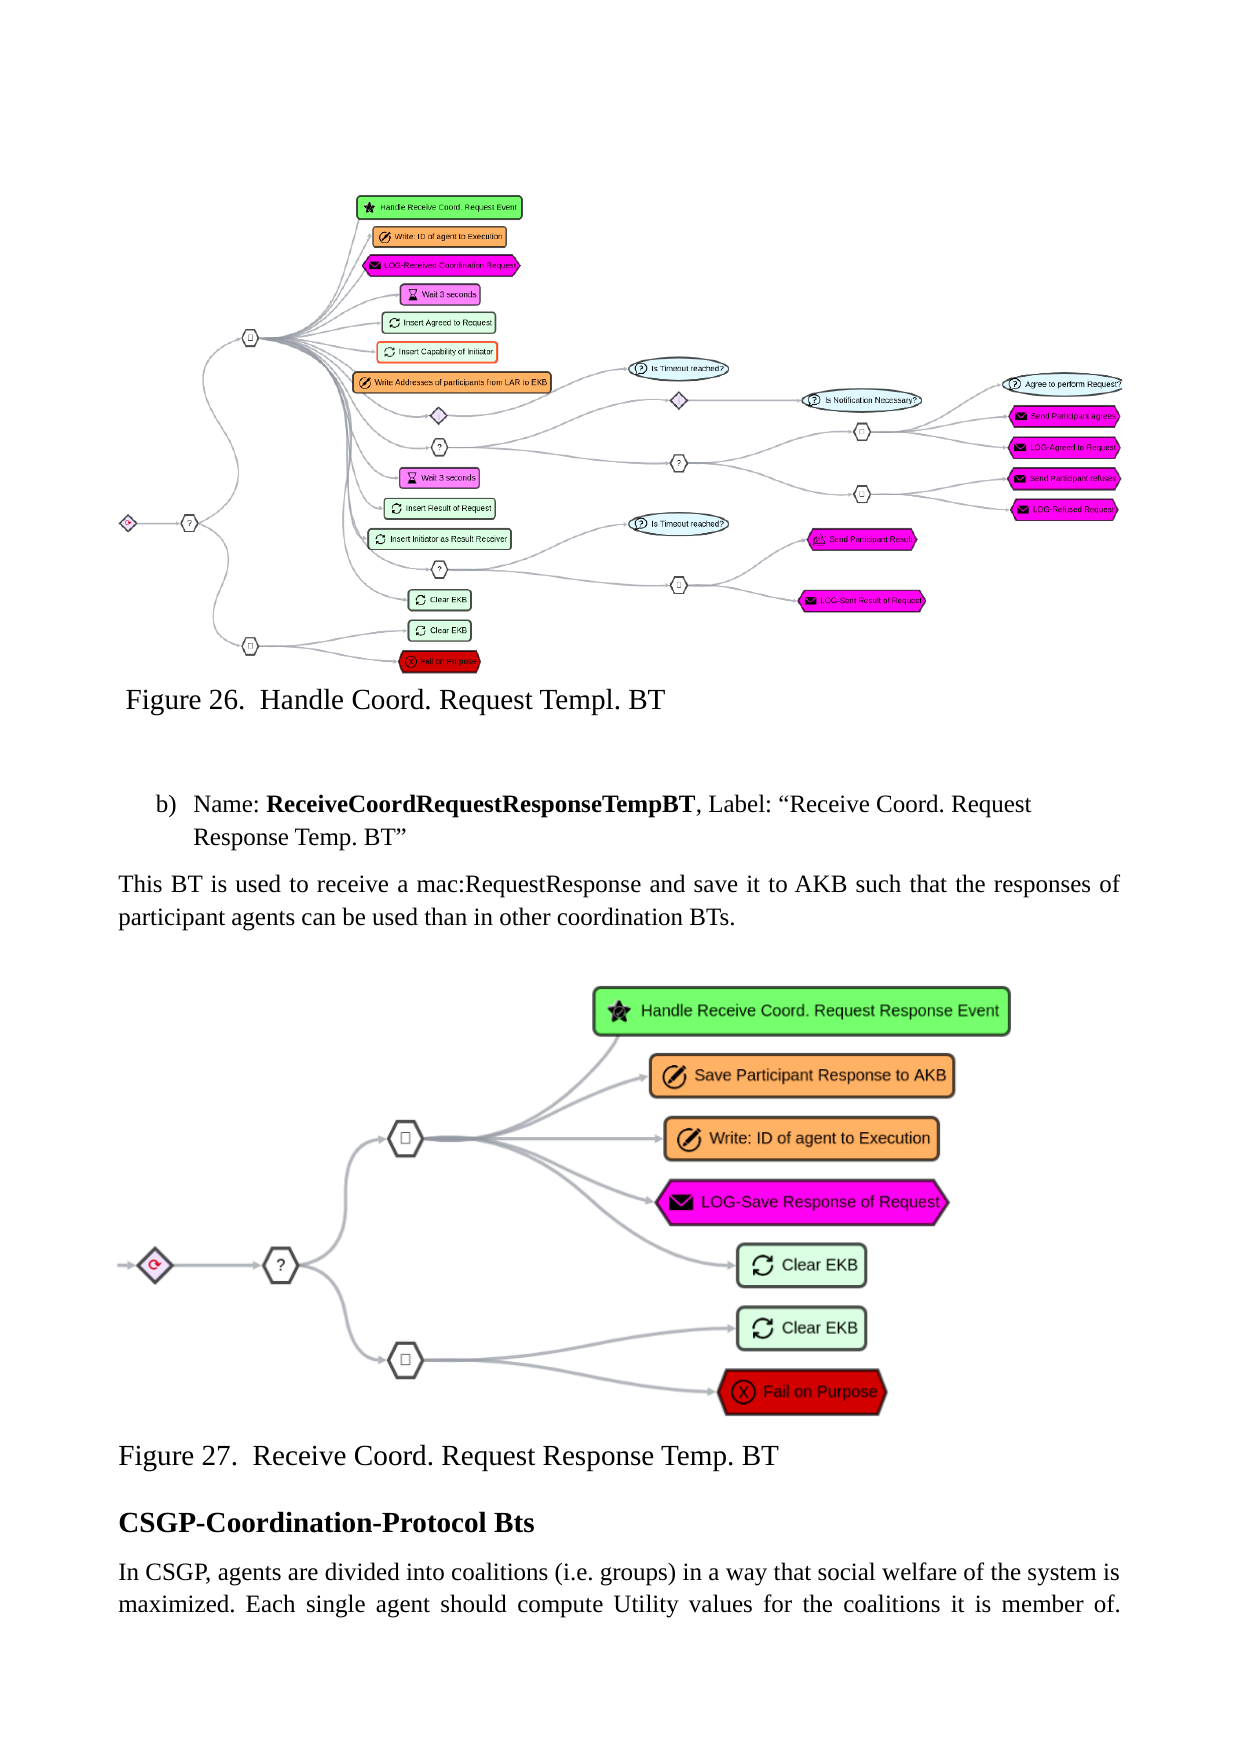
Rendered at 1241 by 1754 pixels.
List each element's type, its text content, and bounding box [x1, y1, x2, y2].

picture [118, 191, 1123, 678]
text In CSGP, agents are divided into coalitions (i.e. groups) in a way that social welfare of the system is maximized. Each single agent should compute Utility values for the coalitions it is member of. [118, 1557, 1122, 1618]
picture [117, 983, 1019, 1433]
list Name: ReceiveCoordRequestResponseTempBT, Label: “Receive Coord. Request Response Temp. BT” [156, 789, 1122, 851]
text Figure 26. Handle Coord. Request Templ. BT [118, 678, 1122, 716]
text Figure 27. Receive Coord. Request Response Temp. BT [118, 983, 1122, 1471]
text This BT is used to receive a mac:RequestResponse and save it to AKB such that the responses of participant agents can be used than in other coordination BTs. [118, 869, 1122, 931]
subtitle CSGP-Coordination-Protocol Bts [118, 1506, 1122, 1539]
text [118, 176, 1122, 191]
